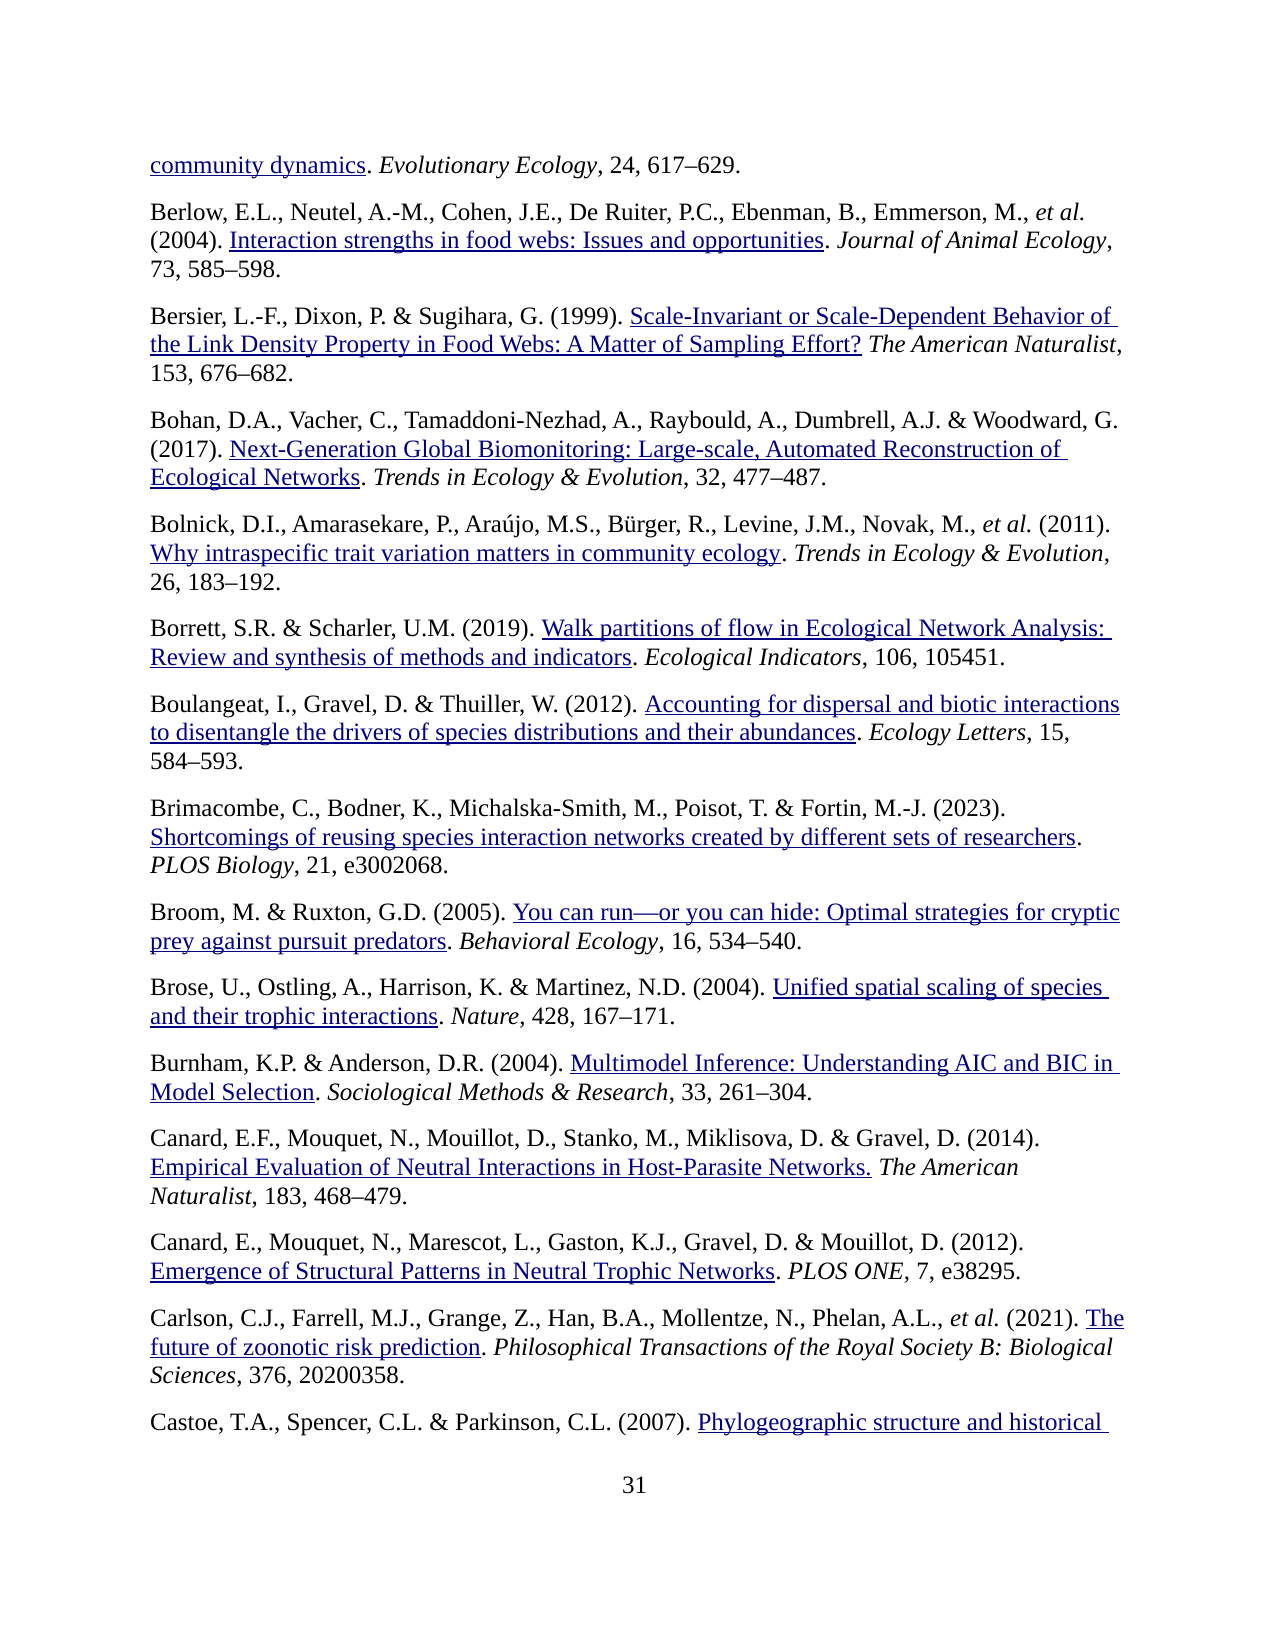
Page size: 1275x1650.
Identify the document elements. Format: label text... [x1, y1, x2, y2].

text Bohan, D.A., Vacher, C., Tamaddoni-Nezhad, A., Raybould, A., Dumbrell, A.J. & Woodward, G. (2017). Next-Generation Global Biomonitoring: Large-scale, Automated Reconstruction of Ecological Networks. Trends in Ecology & Evolution, 32, 477–487. [150, 405, 1125, 491]
text Borrett, S.R. & Scharler, U.M. (2019). Walk partitions of flow in Ecological Network Analysis: Review and synthesis of methods and indicators. Ecological Indicators, 106, 105451. [150, 613, 1125, 671]
text Boulangeat, I., Gravel, D. & Thuiller, W. (2012). Accounting for dispersal and biotic interactions to disentangle the drivers of species distributions and their abundances. Ecology Letters, 15, 584–593. [150, 689, 1125, 775]
text Canard, E.F., Mouquet, N., Mouillot, D., Stanko, M., Miklisova, D. & Gravel, D. (2014). Empirical Evaluation of Neutral Interactions in Host-Parasite Networks. The American Naturalist, 183, 468–479. [150, 1123, 1125, 1209]
text Canard, E., Mouquet, N., Marescot, L., Gaston, K.J., Gravel, D. & Mouillot, D. (2012). Emergence of Structural Patterns in Neutral Trophic Networks. PLOS ONE, 7, e38295. [150, 1227, 1125, 1285]
text Brose, U., Ostling, A., Harrison, K. & Martinez, N.D. (2004). Unified spatial scaling of species and their trophic interactions. Nature, 428, 167–171. [150, 972, 1125, 1030]
text Berlow, E.L., Neutel, A.-M., Cohen, J.E., De Ruiter, P.C., Ebenman, B., Emmerson, M., et al. (2004). Interaction strengths in food webs: Issues and opportunities. Journal of Animal Ecology, 73, 585–598. [150, 197, 1125, 283]
text Brimacombe, C., Bodner, K., Michalska-Smith, M., Poisot, T. & Fortin, M.-J. (2023). Shortcomings of reusing species interaction networks created by different sets of researchers. PLOS Biology, 21, e3002068. [150, 793, 1125, 879]
text community dynamics. Evolutionary Ecology, 24, 617–629. [150, 150, 1125, 179]
text Bolnick, D.I., Amarasekare, P., Araújo, M.S., Bürger, R., Levine, J.M., Novak, M., et al. (2011). Why intraspecific trait variation matters in community ecology. Trends in Ecology & Evolution, 26, 183–192. [150, 509, 1125, 595]
text Burnham, K.P. & Anderson, D.R. (2004). Multimodel Inference: Understanding AIC and BIC in Model Selection. Sociological Methods & Research, 33, 261–304. [150, 1048, 1125, 1105]
text Bersier, L.-F., Dixon, P. & Sugihara, G. (1999). Scale-Invariant or Scale-Dependent Behavior of the Link Density Property in Food Webs: A Matter of Sampling Effort? The American Naturalist, 153, 676–682. [150, 301, 1125, 387]
text Carlson, C.J., Farrell, M.J., Grange, Z., Han, B.A., Mollentze, N., Phelan, A.L., et al. (2021). The future of zoonotic risk prediction. Philosophical Transactions of the Royal Society B: Biological Sciences, 376, 20200358. [150, 1303, 1125, 1389]
text Castoe, T.A., Spencer, C.L. & Parkinson, C.L. (2007). Phylogeographic structure and historical [150, 1407, 1125, 1436]
text Broom, M. & Ruxton, G.D. (2005). You can run—or you can hide: Optimal strategies for cryptic prey against pursuit predators. Behavioral Ecology, 16, 534–540. [150, 897, 1125, 954]
